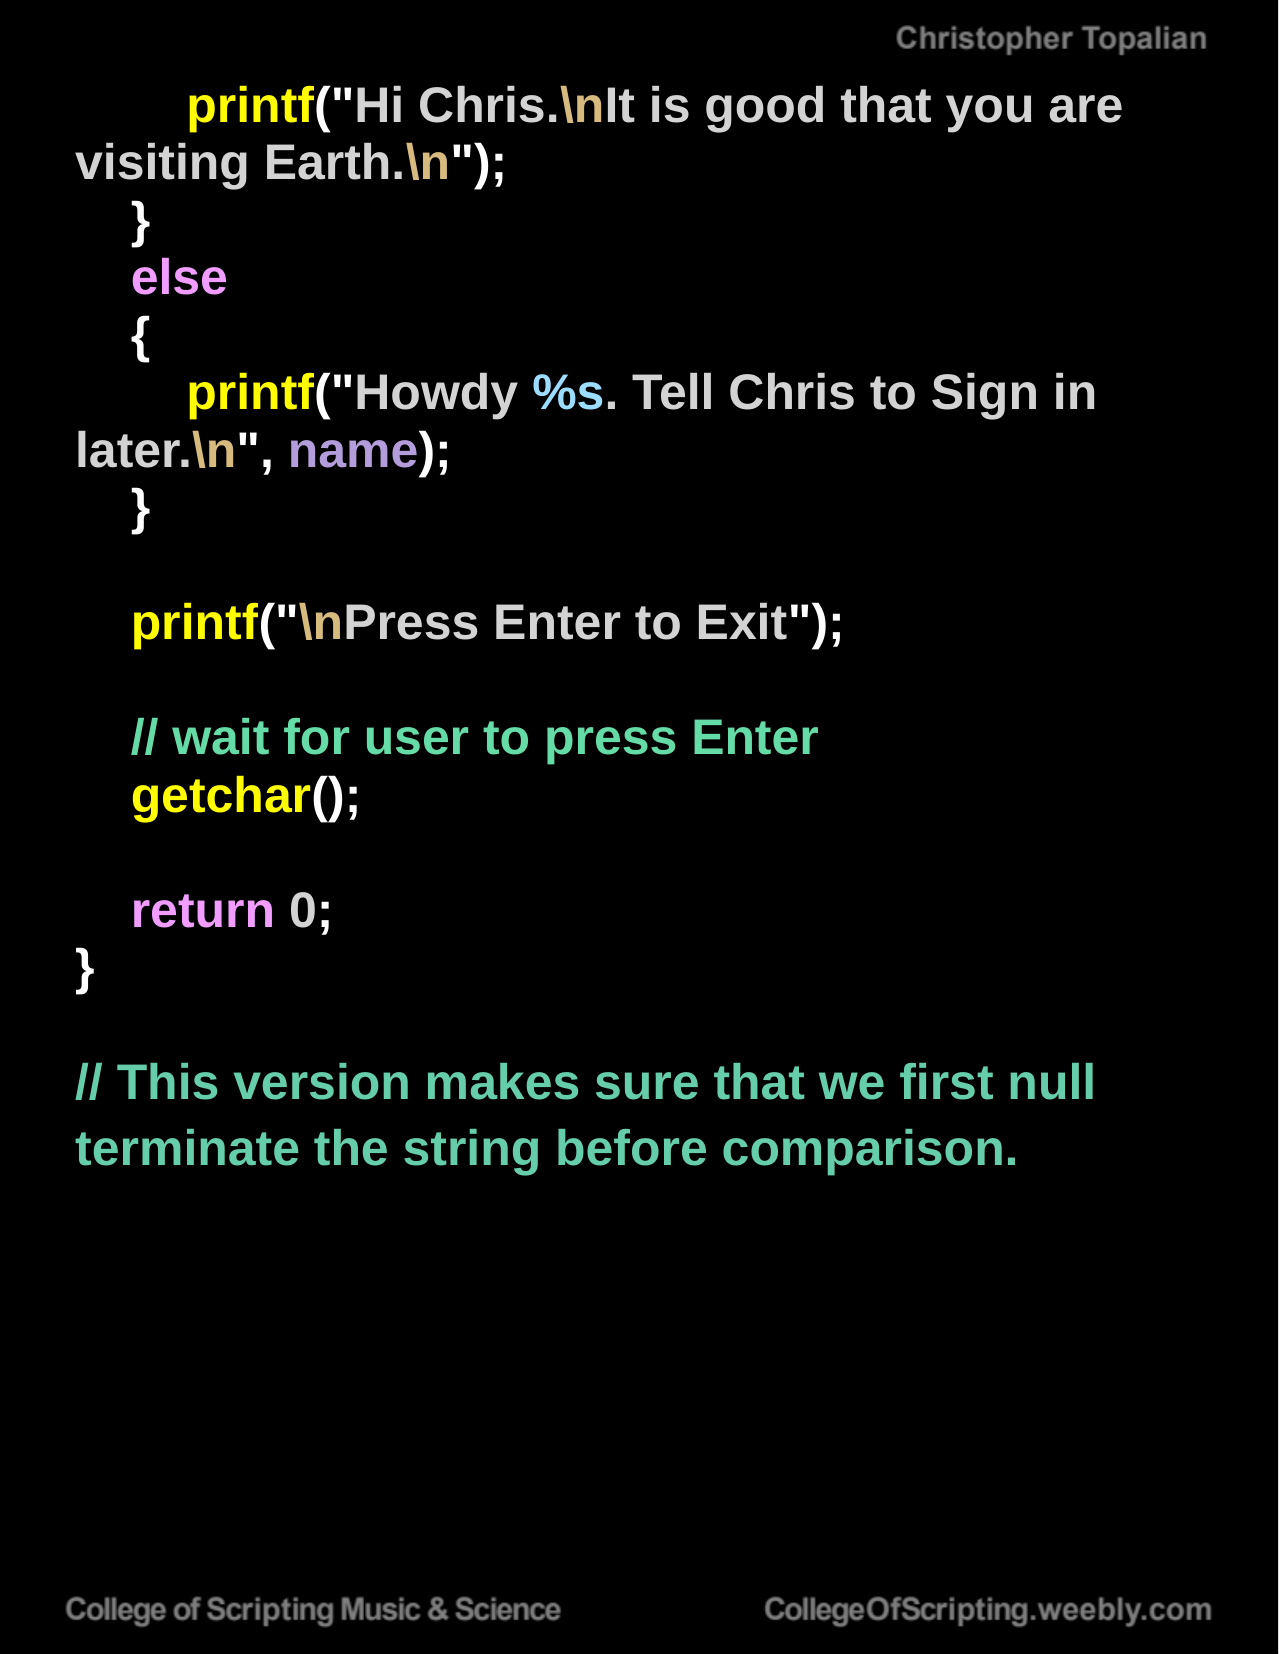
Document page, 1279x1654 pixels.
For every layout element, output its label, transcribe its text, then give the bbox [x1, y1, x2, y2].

text getchar(); [75, 765, 1203, 822]
text return 0; [75, 880, 1203, 937]
text // This version makes sure that we first null terminate the string before comparison. [75, 1052, 1203, 1176]
text } [75, 477, 1203, 535]
text printf("Howdy %s. Tell Chris to Sign in later.\n", name); [75, 362, 1203, 477]
text // wait for user to press Enter [75, 707, 1203, 765]
text { [75, 305, 1203, 362]
text printf("\nPress Enter to Exit"); [75, 592, 1203, 650]
text } [75, 937, 1203, 995]
text else [75, 247, 1203, 305]
text printf("Hi Chris.\nIt is good that you are visiting Earth.\n"); [75, 75, 1203, 190]
text } [75, 190, 1203, 247]
